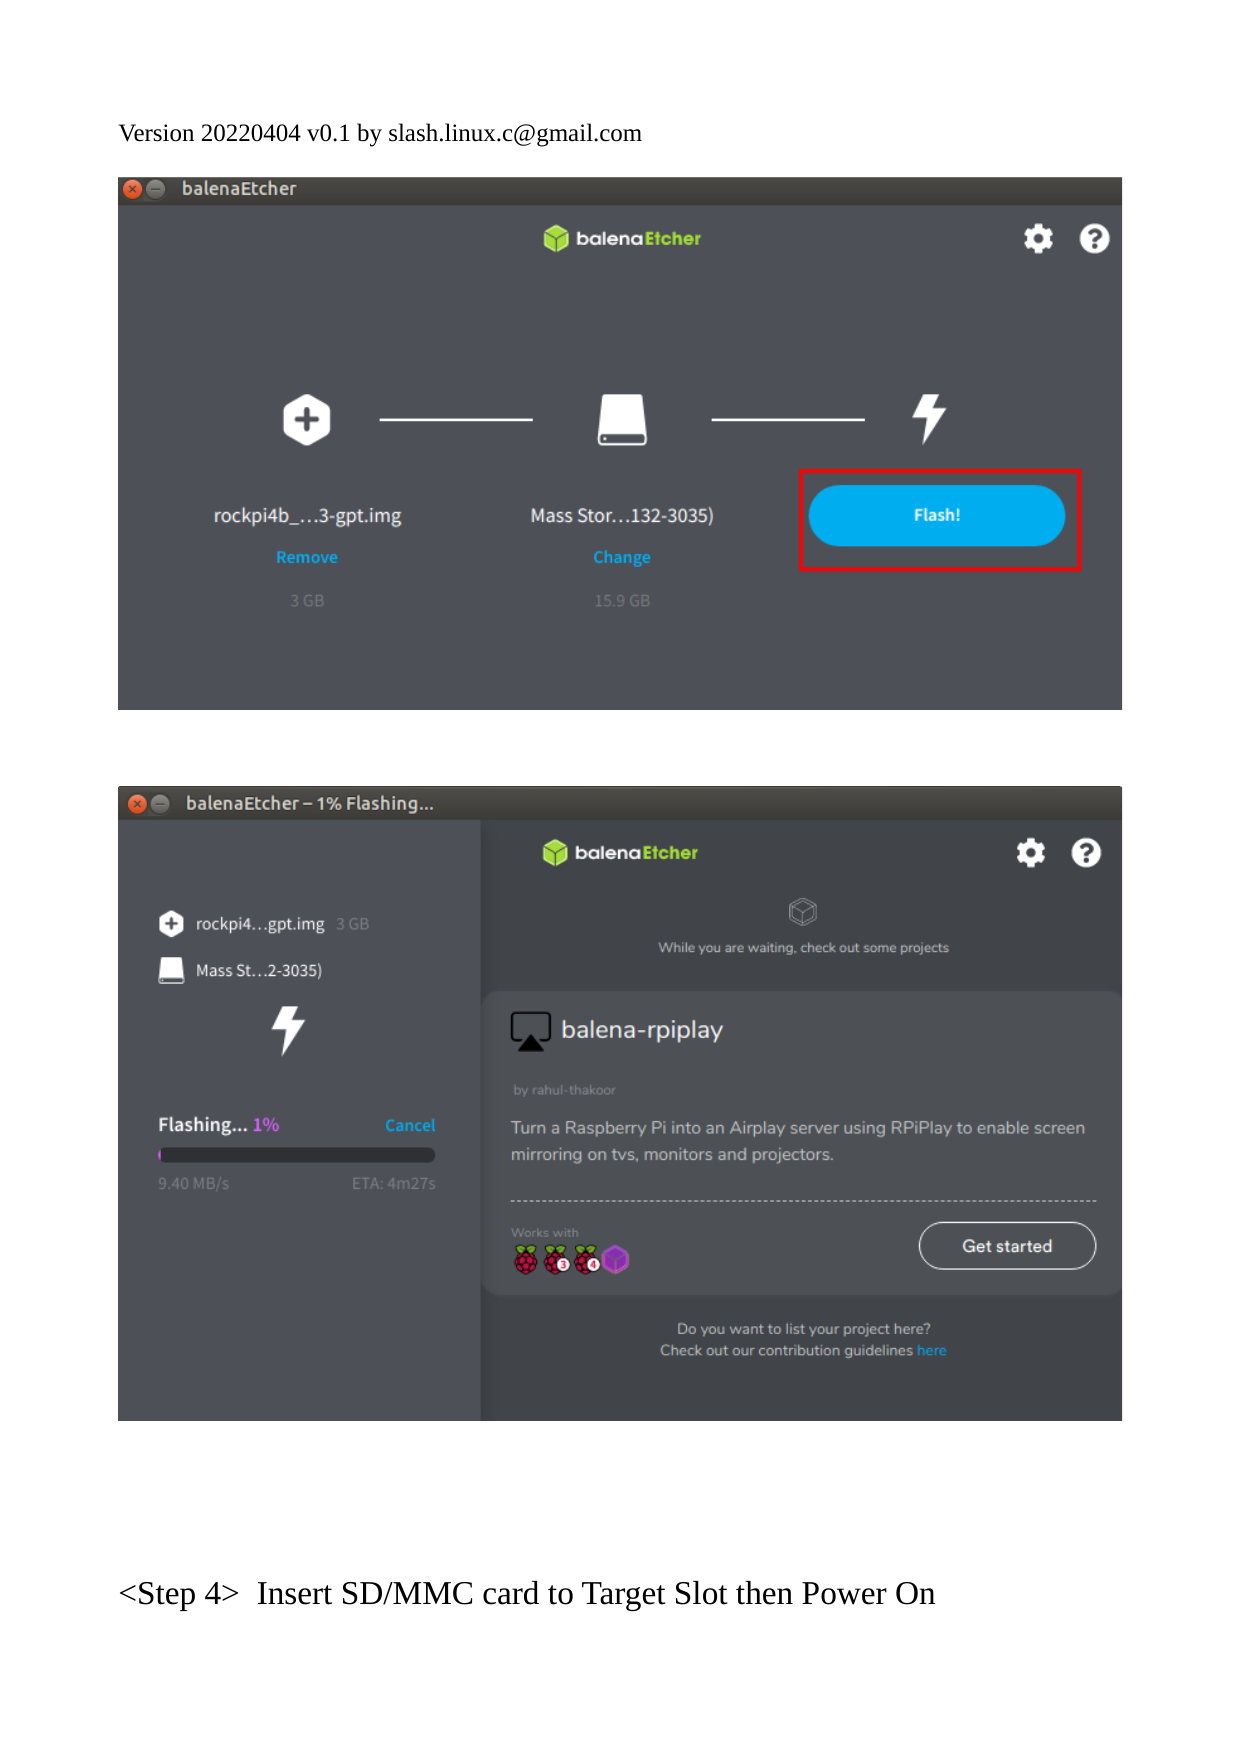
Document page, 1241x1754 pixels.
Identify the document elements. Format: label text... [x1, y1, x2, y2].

picture [118, 176, 1123, 710]
picture [118, 786, 1123, 1421]
text <Step 4> Insert SD/MMC card to Target Slot then Power On [118, 1574, 1122, 1612]
